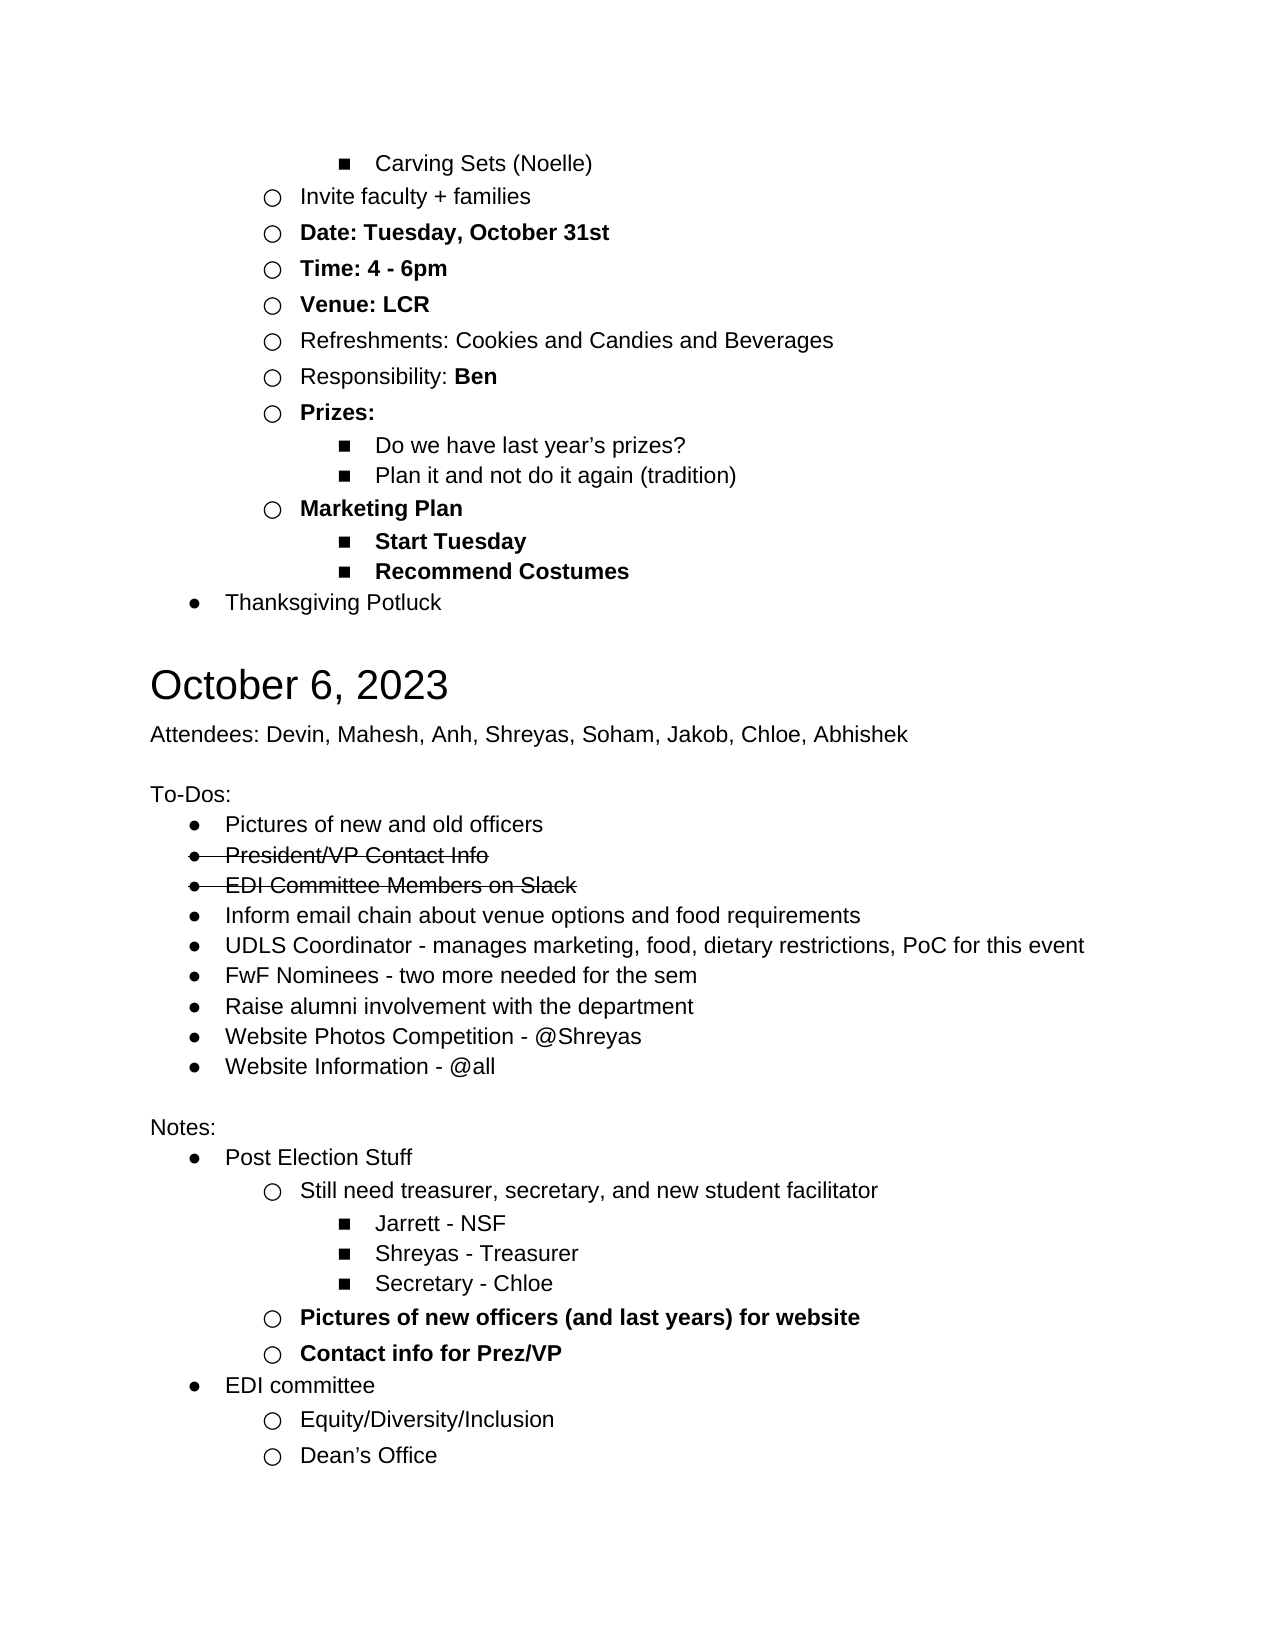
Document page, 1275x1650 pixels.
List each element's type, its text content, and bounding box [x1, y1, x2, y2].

list Time: 4 - 6pm [262, 252, 1125, 283]
list Post Election Stuff [187, 1144, 1125, 1170]
list Shreyas - Treasurer [337, 1240, 1125, 1266]
list Start Tuesday [337, 528, 1125, 554]
list Refreshments: Cookies and Candies and Beverages [262, 324, 1125, 355]
list Date: Tuesday, October 31st [262, 216, 1125, 247]
list Thanksgiving Potluck [187, 588, 1125, 615]
list EDI Committee Members on Slack [187, 872, 1125, 898]
list Venue: LCR [262, 288, 1125, 319]
list Prizes: [262, 396, 1125, 427]
list Jarrett - NSF [337, 1210, 1125, 1236]
list FwF Nominees - two more needed for the sem [187, 962, 1125, 989]
list Pictures of new officers (and last years) for website [262, 1301, 1125, 1332]
list Marketing Plan [262, 492, 1125, 523]
list Dean’s Office [262, 1438, 1125, 1470]
list President/VP Contact Info [187, 842, 1125, 868]
list Inform email chain about venue options and food requirements [187, 902, 1125, 928]
list Responsibility: Ben [262, 360, 1125, 391]
list Website Information - @all [187, 1053, 1125, 1079]
list Recommend Costumes [337, 558, 1125, 585]
subtitle October 6, 2023 [150, 660, 1125, 708]
list EDI committee [187, 1372, 1125, 1399]
text Notes: [150, 1113, 1125, 1140]
list Raise alumni involvement with the department [187, 993, 1125, 1019]
list Website Photos Competition - @Shreyas [187, 1023, 1125, 1049]
text Attendees: Devin, Mahesh, Anh, Shreyas, Soham, Jakob, Chloe, Abhishek [150, 721, 1125, 747]
list Do we have last year’s prizes? [337, 432, 1125, 458]
list Plan it and not do it again (tradition) [337, 462, 1125, 488]
list Still need treasurer, secretary, and new student facilitator [262, 1174, 1125, 1205]
list Invite faculty + families [262, 180, 1125, 211]
list Secretary - Chloe [337, 1270, 1125, 1297]
list Contact info for Prez/VP [262, 1336, 1125, 1368]
list UDLS Coordinator - manages marketing, food, dietary restrictions, PoC for this event [187, 932, 1125, 959]
text To-Dos: [150, 781, 1125, 808]
list Pictures of new and old officers [187, 811, 1125, 838]
list Carving Sets (Noelle) [337, 150, 1125, 176]
list Equity/Diversity/Inclusion [262, 1403, 1125, 1434]
